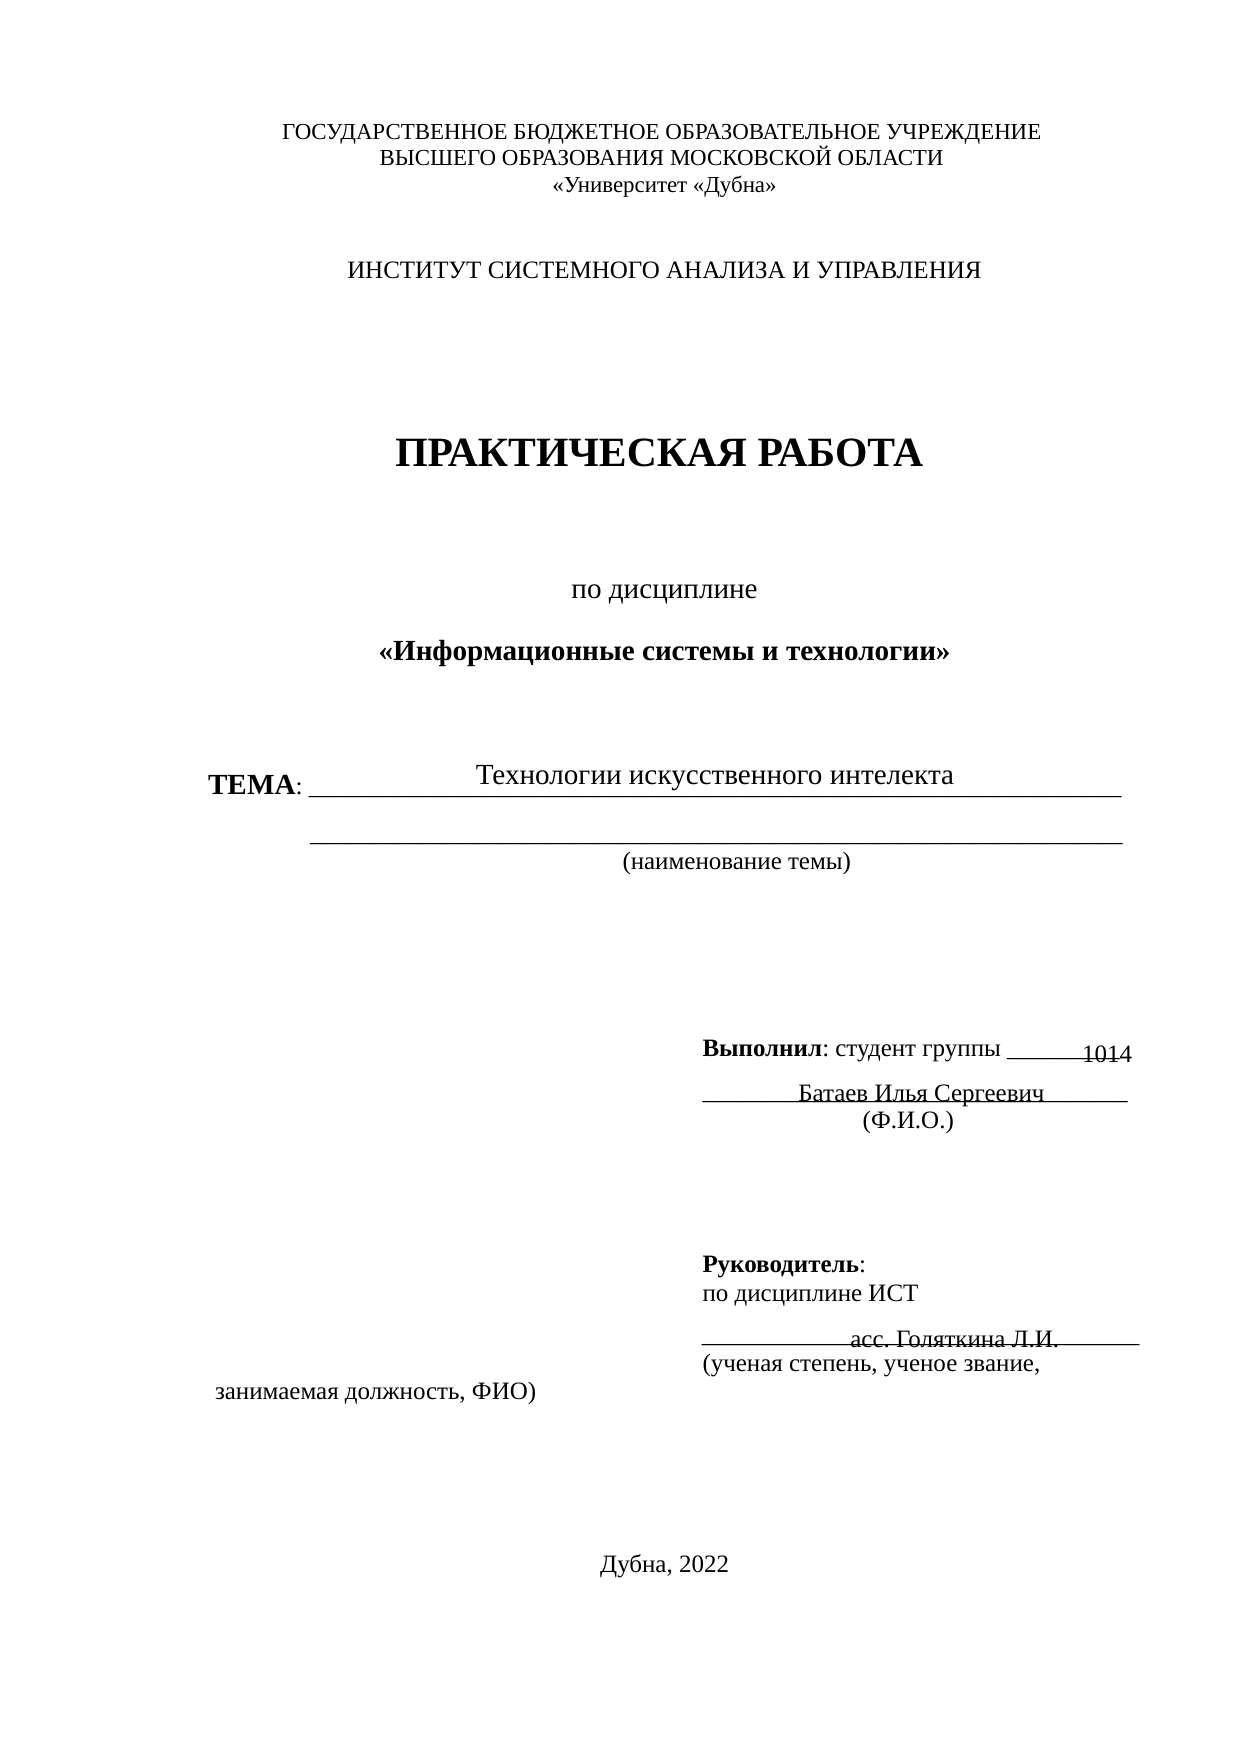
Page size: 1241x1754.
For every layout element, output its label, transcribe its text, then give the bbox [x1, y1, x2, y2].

text ПРАКТИЧЕСКАЯ РАБОТА [177, 427, 1152, 475]
text (наименование темы) [177, 846, 1152, 875]
text _________________________________________________________________ [177, 818, 1152, 846]
text ГОСУДАРСТВЕННОЕ БЮДЖЕТНОЕ ОБРАЗОВАТЕЛЬНОЕ УЧРЕЖДЕНИЕ [177, 118, 1152, 144]
text ТЕМА: _________________________________________________________________ [177, 767, 1152, 801]
text (ученая степень, ученое звание, занимаемая должность, ФИО) [215, 1348, 1152, 1405]
text Руководитель: [177, 1249, 1152, 1278]
text ВЫСШЕГО ОБРАЗОВАНИЯ МОСКОВСКОЙ ОБЛАСТИ [177, 144, 1152, 171]
text ___________________________________ [214, 1319, 1152, 1348]
text __________________________________ [227, 1076, 1152, 1105]
text Выполнил: студент группы _________ [177, 1033, 1152, 1062]
text «Информационные системы и технологии» [177, 633, 1152, 667]
text (Ф.И.О.) [177, 1105, 1122, 1134]
text «Университет «Дубна» [177, 171, 1152, 197]
text Дубна, 2022 [177, 1549, 1152, 1578]
text по дисциплине ИСТ [177, 1278, 1152, 1306]
text по дисциплине [177, 571, 1152, 604]
text ИНСТИТУТ СИСТЕМНОГО АНАЛИЗА И УПРАВЛЕНИЯ [177, 255, 1152, 283]
